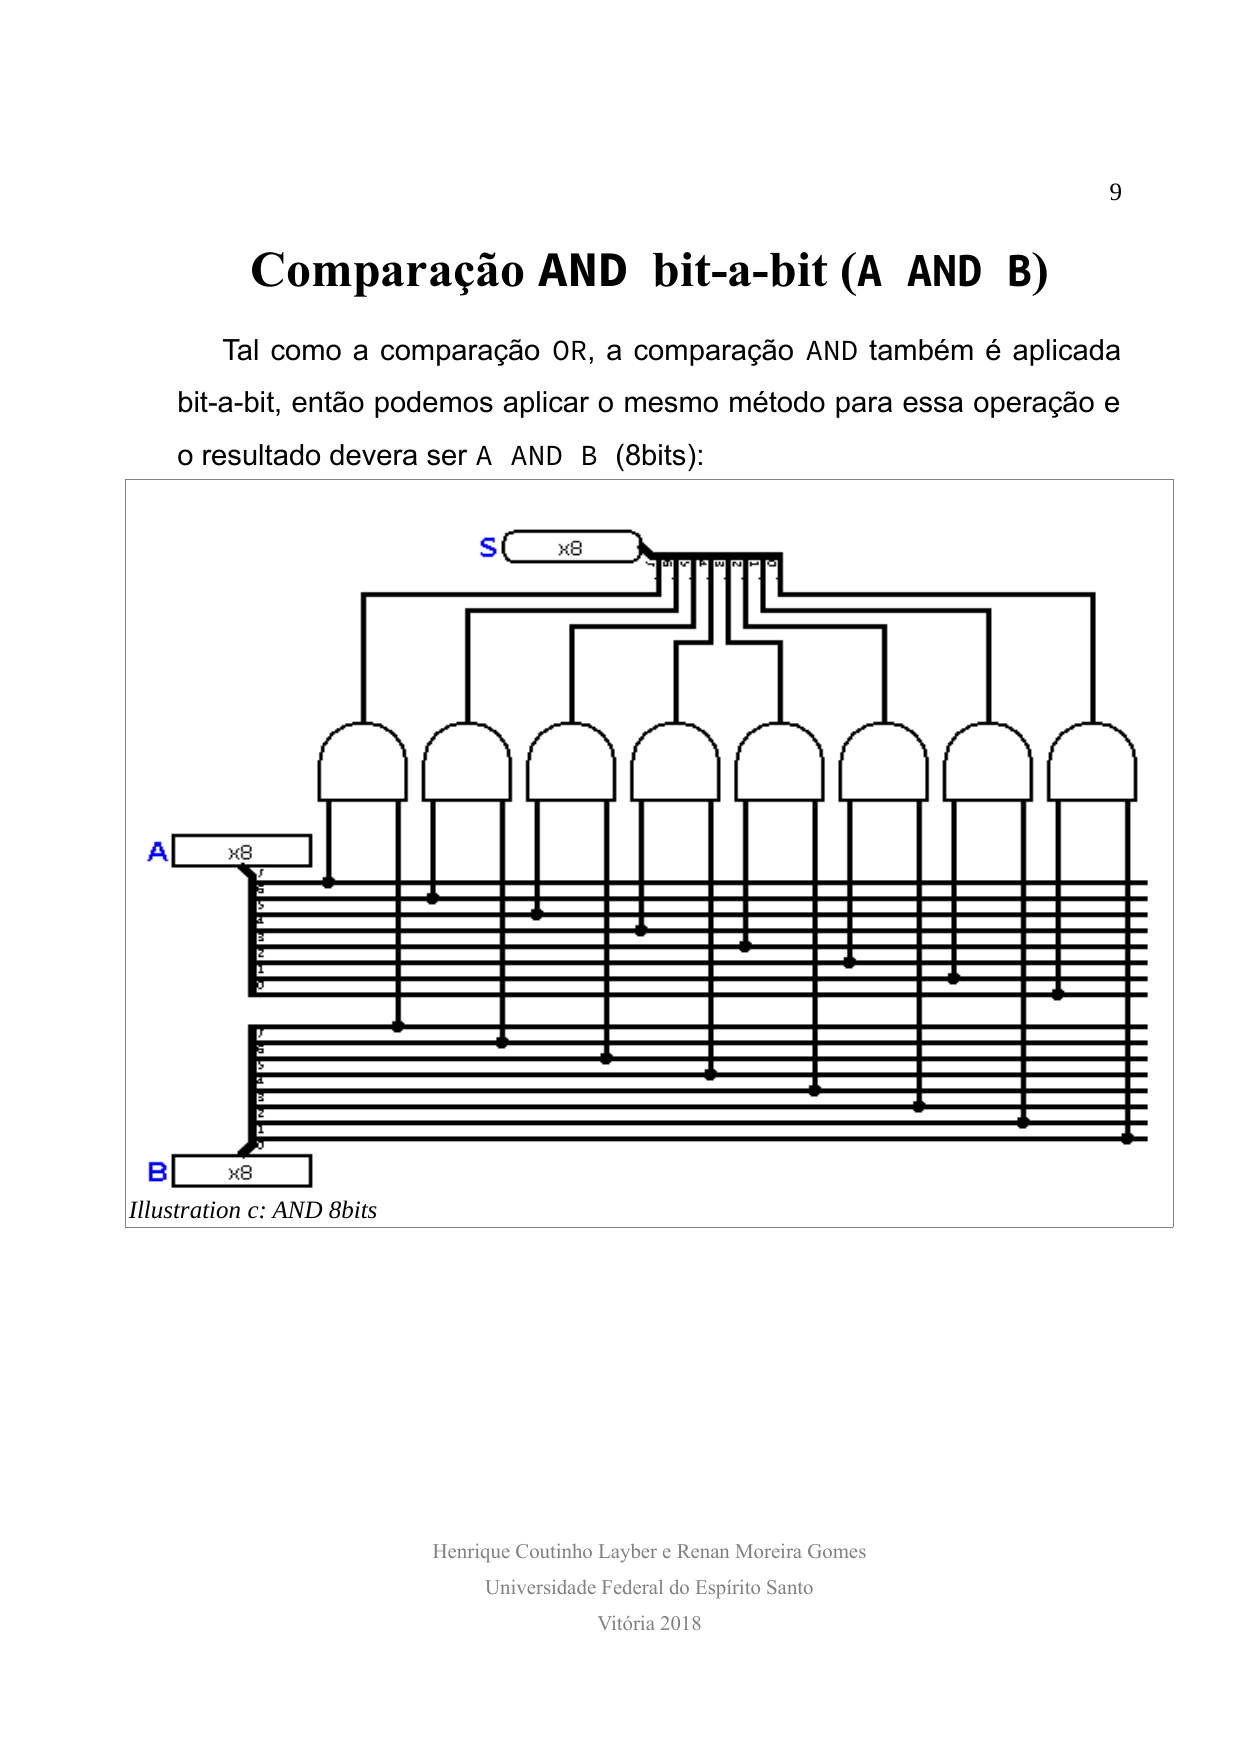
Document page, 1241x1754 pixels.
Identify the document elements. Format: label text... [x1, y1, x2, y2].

text Illustration c: AND 8bits [128, 494, 1170, 1224]
text [126, 480, 1173, 1227]
text Comparação AND bit-a-bit (A AND B) [177, 237, 1122, 300]
text Tal como a comparação OR, a comparação AND também é aplicada bit-a-bit, então podemos aplicar o mesmo método para essa operação e o resultado devera ser A AND B (8bits): [177, 331, 1122, 473]
picture [140, 522, 1155, 1196]
